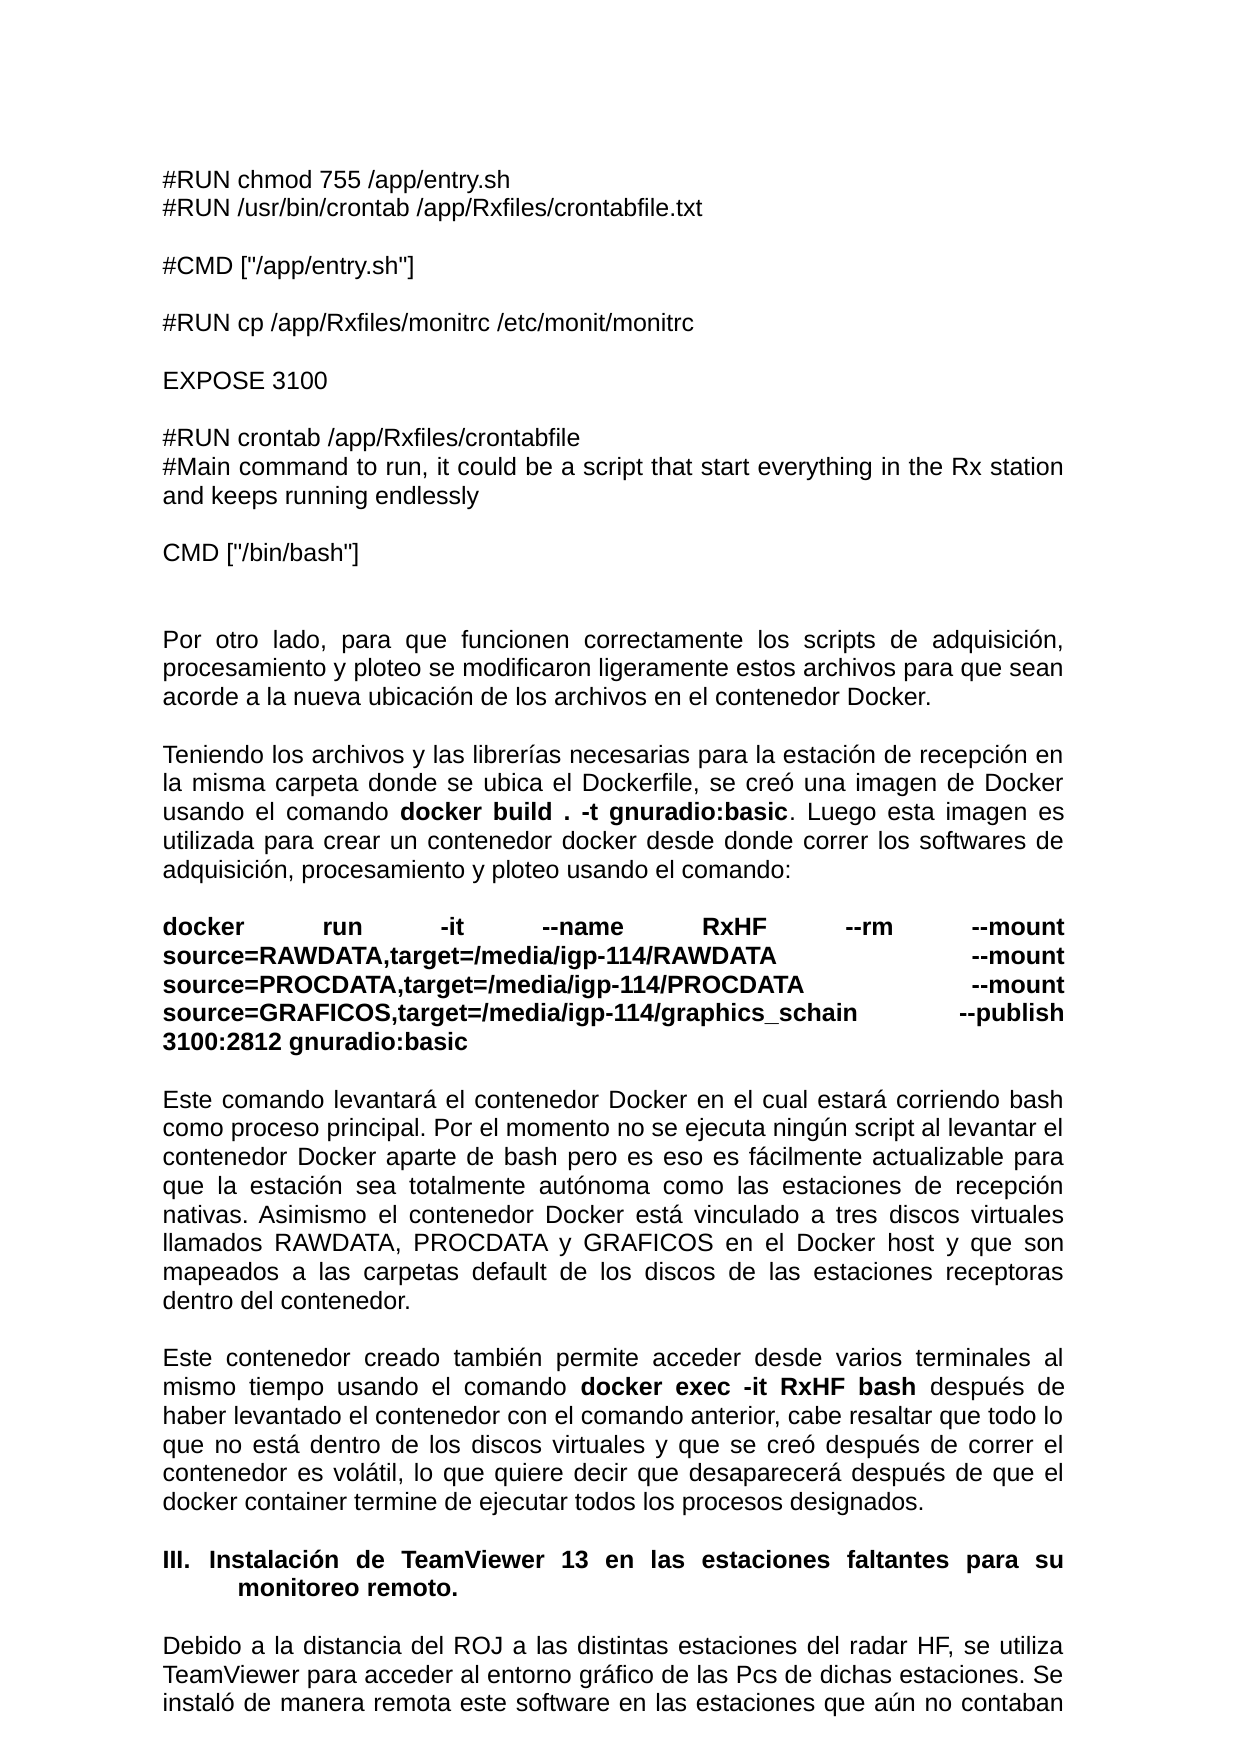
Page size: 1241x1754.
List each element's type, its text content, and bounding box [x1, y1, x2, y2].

text #Main command to run, it could be a script that start everything in the Rx station and keeps running endlessly [162, 452, 1065, 509]
list Instalación de TeamViewer 13 en las estaciones faltantes para su monitoreo remoto. [162, 1544, 1065, 1602]
text Teniendo los archivos y las librerías necesarias para la estación de recepción en la misma carpeta donde se ubica el Dockerfile, se creó una imagen de Docker usando el comando docker build . -t gnuradio:basic. Luego esta imagen es utilizada para crear un contenedor docker desde donde correr los softwares de adquisición, procesamiento y ploteo usando el comando: [162, 739, 1065, 883]
text #RUN chmod 755 /app/entry.sh [162, 164, 1065, 193]
text #CMD ["/app/entry.sh"] [162, 251, 1065, 279]
text Por otro lado, para que funcionen correctamente los scripts de adquisición, procesamiento y ploteo se modificaron ligeramente estos archivos para que sean acorde a la nueva ubicación de los archivos en el contenedor Docker. [162, 624, 1065, 711]
text Este comando levantará el contenedor Docker en el cual estará corriendo bash como proceso principal. Por el momento no se ejecuta ningún script al levantar el contenedor Docker aparte de bash pero es eso es fácilmente actualizable para que la estación sea totalmente autónoma como las estaciones de recepción nativas. Asimismo el contenedor Docker está vinculado a tres discos virtuales llamados RAWDATA, PROCDATA y GRAFICOS en el Docker host y que son mapeados a las carpetas default de los discos de las estaciones receptoras dentro del contenedor. [162, 1084, 1065, 1314]
text Debido a la distancia del ROJ a las distintas estaciones del radar HF, se utiliza TeamViewer para acceder al entorno gráfico de las Pcs de dichas estaciones. Se instaló de manera remota este software en las estaciones que aún no contaban [162, 1631, 1065, 1717]
text #RUN crontab /app/Rxfiles/crontabfile [162, 423, 1065, 452]
text Este contenedor creado también permite acceder desde varios terminales al mismo tiempo usando el comando docker exec -it RxHF bash después de haber levantado el contenedor con el comando anterior, cabe resaltar que todo lo que no está dentro de los discos virtuales y que se creó después de correr el contenedor es volátil, lo que quiere decir que desaparecerá después de que el docker container termine de ejecutar todos los procesos designados. [162, 1343, 1065, 1516]
text EXPOSE 3100 [162, 366, 1065, 394]
text docker run -it --name RxHF --rm --mount source=RAWDATA,target=/media/igp-114/RAWDATA --mount source=PROCDATA,target=/media/igp-114/PROCDATA --mount source=GRAFICOS,target=/media/igp-114/graphics_schain --publish 3100:2812 gnuradio:basic [162, 912, 1065, 1056]
text #RUN cp /app/Rxfiles/monitrc /etc/monit/monitrc [162, 308, 1065, 337]
text CMD ["/bin/bash"] [162, 538, 1065, 567]
text #RUN /usr/bin/crontab /app/Rxfiles/crontabfile.txt [162, 193, 1065, 222]
